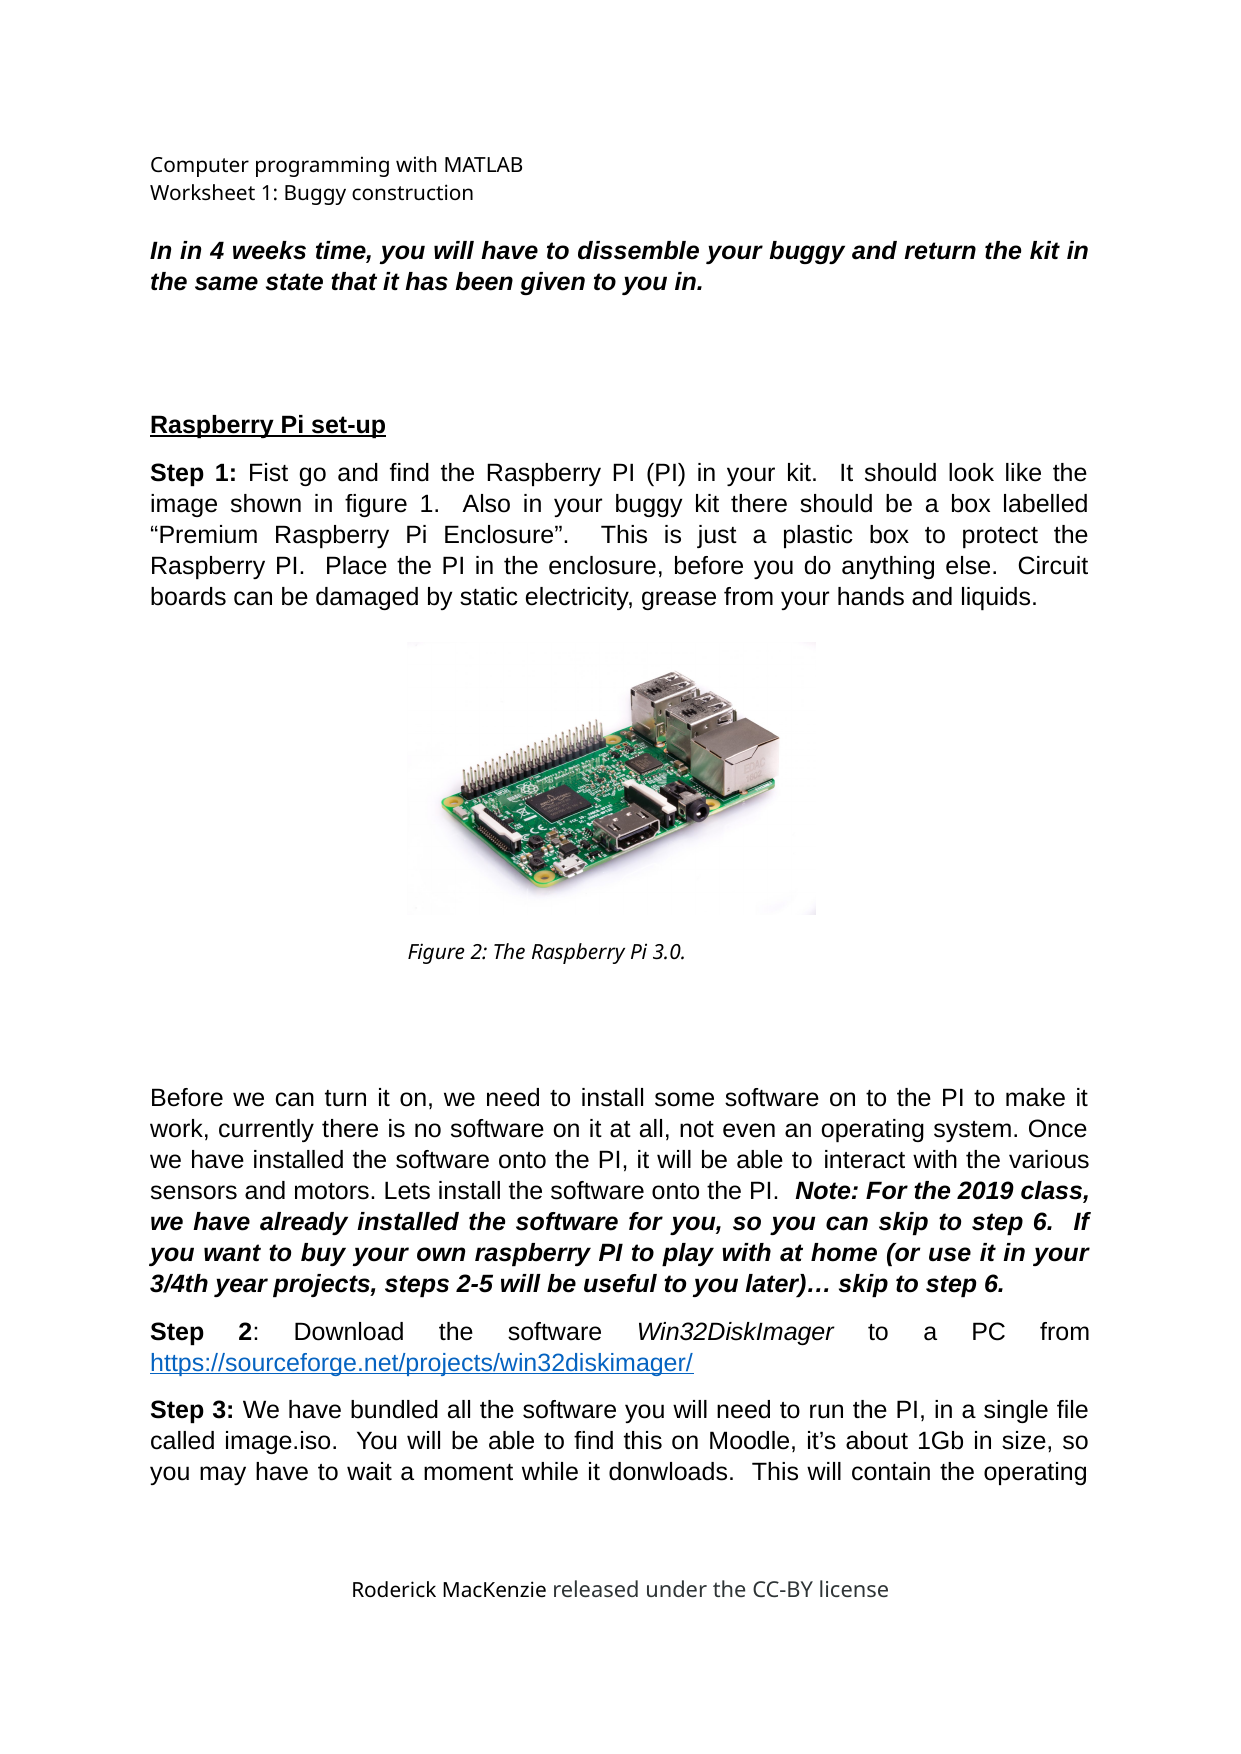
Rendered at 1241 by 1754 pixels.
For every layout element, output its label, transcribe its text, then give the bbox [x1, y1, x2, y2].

text Step 1: Fist go and find the Raspberry PI (PI) in your kit. It should look like the image shown in figure 1. Also in your buggy kit there should be a box labelled “Premium Raspberry Pi Enclosure”. This is just a plastic box to protect the Raspberry PI. Place the PI in the enclosure, before you do anything else. Circuit boards can be damaged by static electricity, grease from your hands and liquids. [150, 458, 1090, 611]
text Before we can turn it on, we need to install some software on to the PI to make it work, currently there is no software on it at all, not even an operating system. Once we have installed the software onto the PI, it will be able to interact with the various sensors and motors. Lets install the software onto the PI. Note: For the 2019 class, we have already installed the software for you, so you can skip to step 6. If you want to buy your own raspberry PI to play with at home (or use it in your 3/4th year projects, steps 2-5 will be useful to you later)… skip to step 6. [150, 1082, 1090, 1297]
text Figure 2: The Raspberry Pi 3.0. [407, 937, 833, 966]
picture [407, 642, 816, 915]
text Step 3: We have bundled all the software you will need to run the PI, in a single file called image.iso. You will be able to find this on Moodle, it’s about 1Gb in size, so you may have to wait a moment while it donwloads. This will contain the operating [150, 1395, 1090, 1486]
text In in 4 weeks time, you will have to dissemble your buggy and return the kit in the same state that it has been given to you in. [150, 236, 1090, 296]
text Step 2: Download the software Win32DiskImager to a PC from https://sourceforge.net/projects/win32diskimager/ [150, 1316, 1090, 1376]
text Raspberry Pi set-up [150, 411, 1090, 439]
